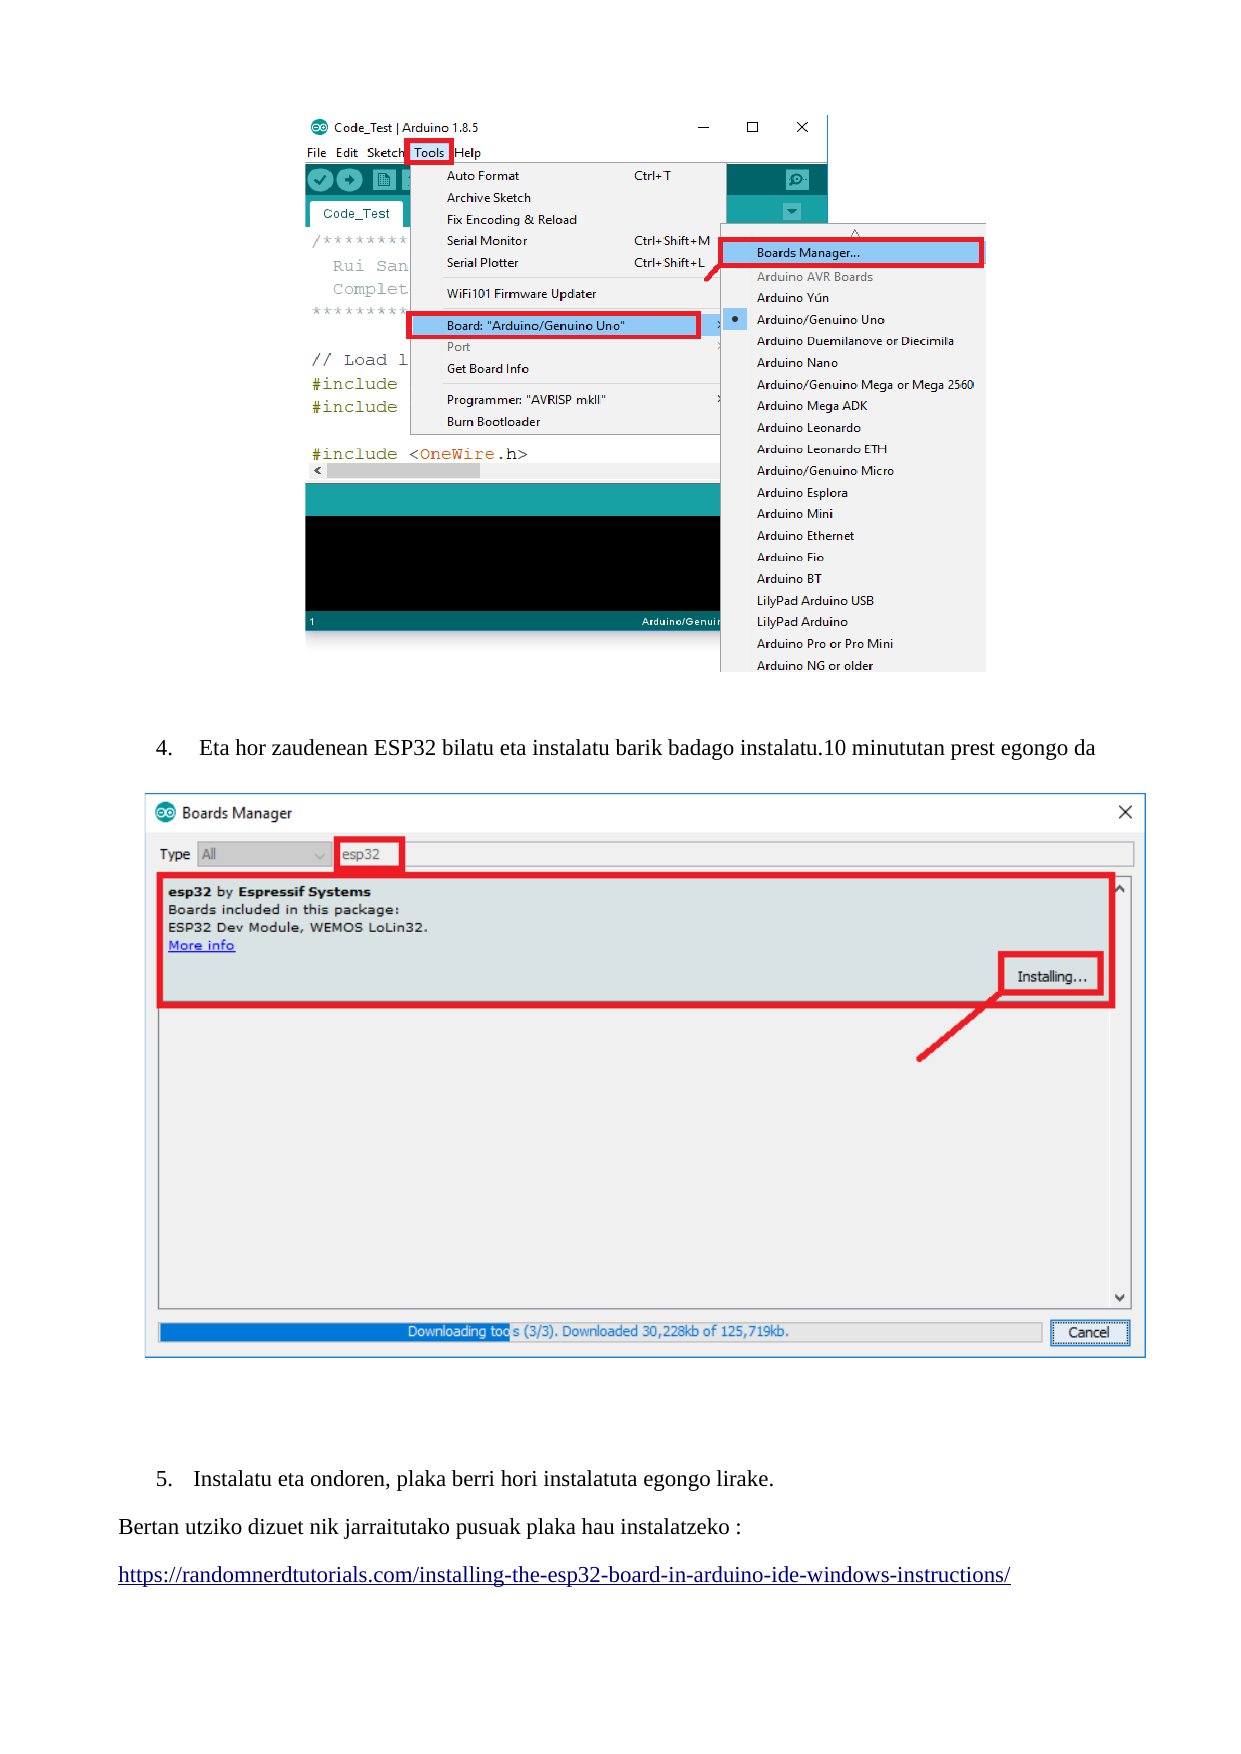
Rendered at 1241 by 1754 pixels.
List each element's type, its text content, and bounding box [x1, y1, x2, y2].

picture [305, 115, 986, 672]
list Instalatu eta ondoren, plaka berri hori instalatuta egongo lirake. [156, 1465, 1122, 1492]
list Eta hor zaudenean ESP32 bilatu eta instalatu barik badago instalatu.10 minututan prest egongo da [156, 118, 1122, 761]
text Bertan utziko dizuet nik jarraitutako pusuak plaka hau instalatzeko : [118, 1513, 1122, 1539]
picture [144, 793, 1146, 1358]
text https://randomnerdtutorials.com/installing-the-esp32-board-in-arduino-ide-windows-instructions/ [118, 1561, 1122, 1587]
